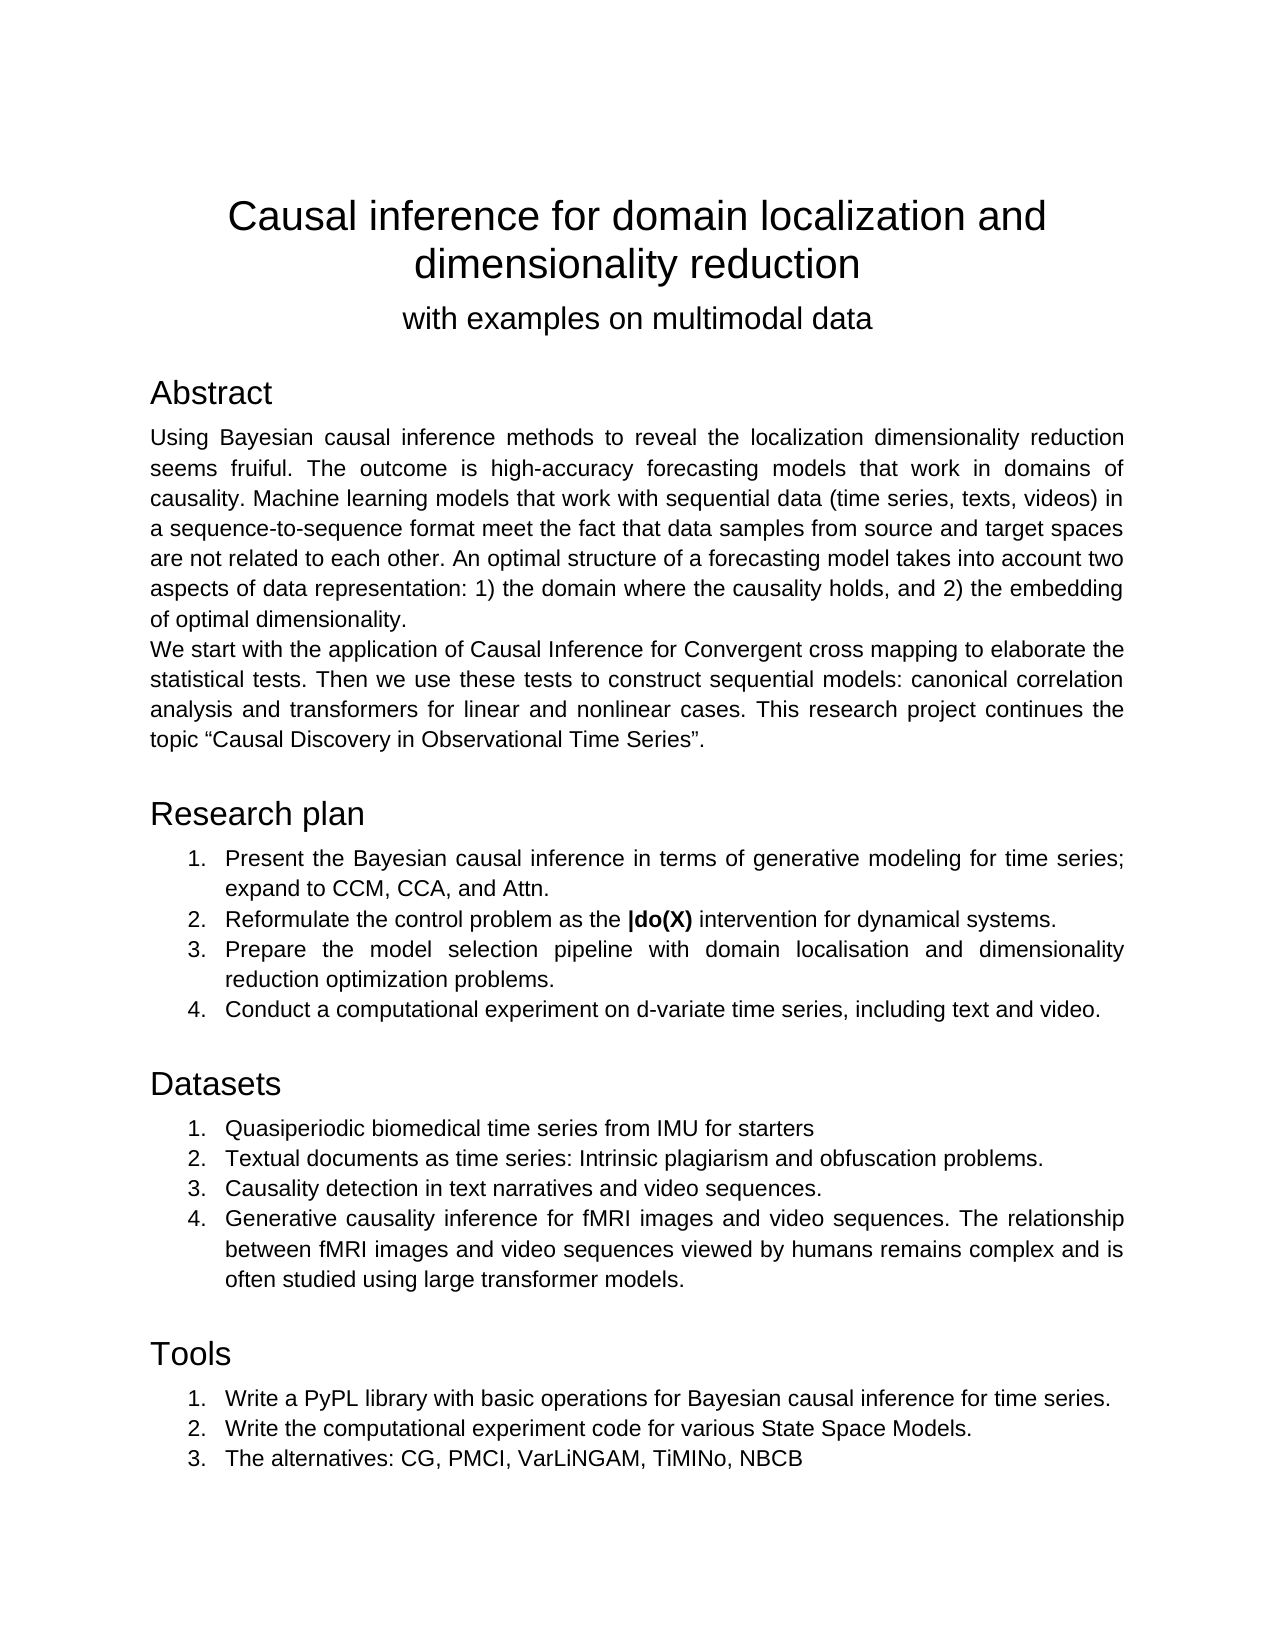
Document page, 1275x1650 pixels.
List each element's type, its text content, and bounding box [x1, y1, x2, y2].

title with examples on multimodal data [150, 300, 1125, 336]
list Conduct a computational experiment on d-variate time series, including text and video. [187, 996, 1125, 1022]
text Using Bayesian causal inference methods to reveal the localization dimensionality reduction seems fruiful. The outcome is high-accuracy forecasting models that work in domains of causality. Machine learning models that work with sequential data (time series, texts, videos) in a sequence-to-sequence format meet the fact that data samples from source and target spaces are not related to each other. An optimal structure of a forecasting model takes into account two aspects of data representation: 1) the domain where the causality holds, and 2) the embedding of optimal dimensionality. [150, 424, 1125, 632]
list The alternatives: CG, PMCI, VarLiNGAM, TiMINo, NBCB [187, 1445, 1125, 1471]
subtitle Abstract [150, 373, 1125, 412]
list Reformulate the control problem as the |do(X) intervention for dynamical systems. [187, 906, 1125, 932]
subtitle Datasets [150, 1064, 1125, 1102]
list Write a PyPL library with basic operations for Bayesian causal inference for time series. [187, 1384, 1125, 1411]
list Quasiperiodic biomedical time series from IMU for starters [187, 1115, 1125, 1141]
subtitle Research plan [150, 794, 1125, 833]
list Prepare the model selection pipeline with domain localisation and dimensionality reduction optimization problems. [187, 936, 1125, 992]
text We start with the application of Causal Inference for Convergent cross mapping to elaborate the statistical tests. Then we use these tests to construct sequential models: canonical correlation analysis and transformers for linear and nonlinear cases. This research project continues the topic “Causal Discovery in Observational Time Series”. [150, 636, 1125, 753]
list Write the computational experiment code for various State Space Models. [187, 1415, 1125, 1441]
list Present the Bayesian causal inference in terms of generative modeling for time series; expand to CCM, CCA, and Attn. [187, 845, 1125, 902]
subtitle Tools [150, 1333, 1125, 1372]
subtitle Causal inference for domain localization and dimensionality reduction [150, 192, 1125, 287]
list Generative causality inference for fMRI images and video sequences. The relationship between fMRI images and video sequences viewed by humans remains complex and is often studied using large transformer models. [187, 1205, 1125, 1292]
list Causality detection in text narratives and video sequences. [187, 1175, 1125, 1202]
list Textual documents as time series: Intrinsic plagiarism and obfuscation problems. [187, 1145, 1125, 1171]
